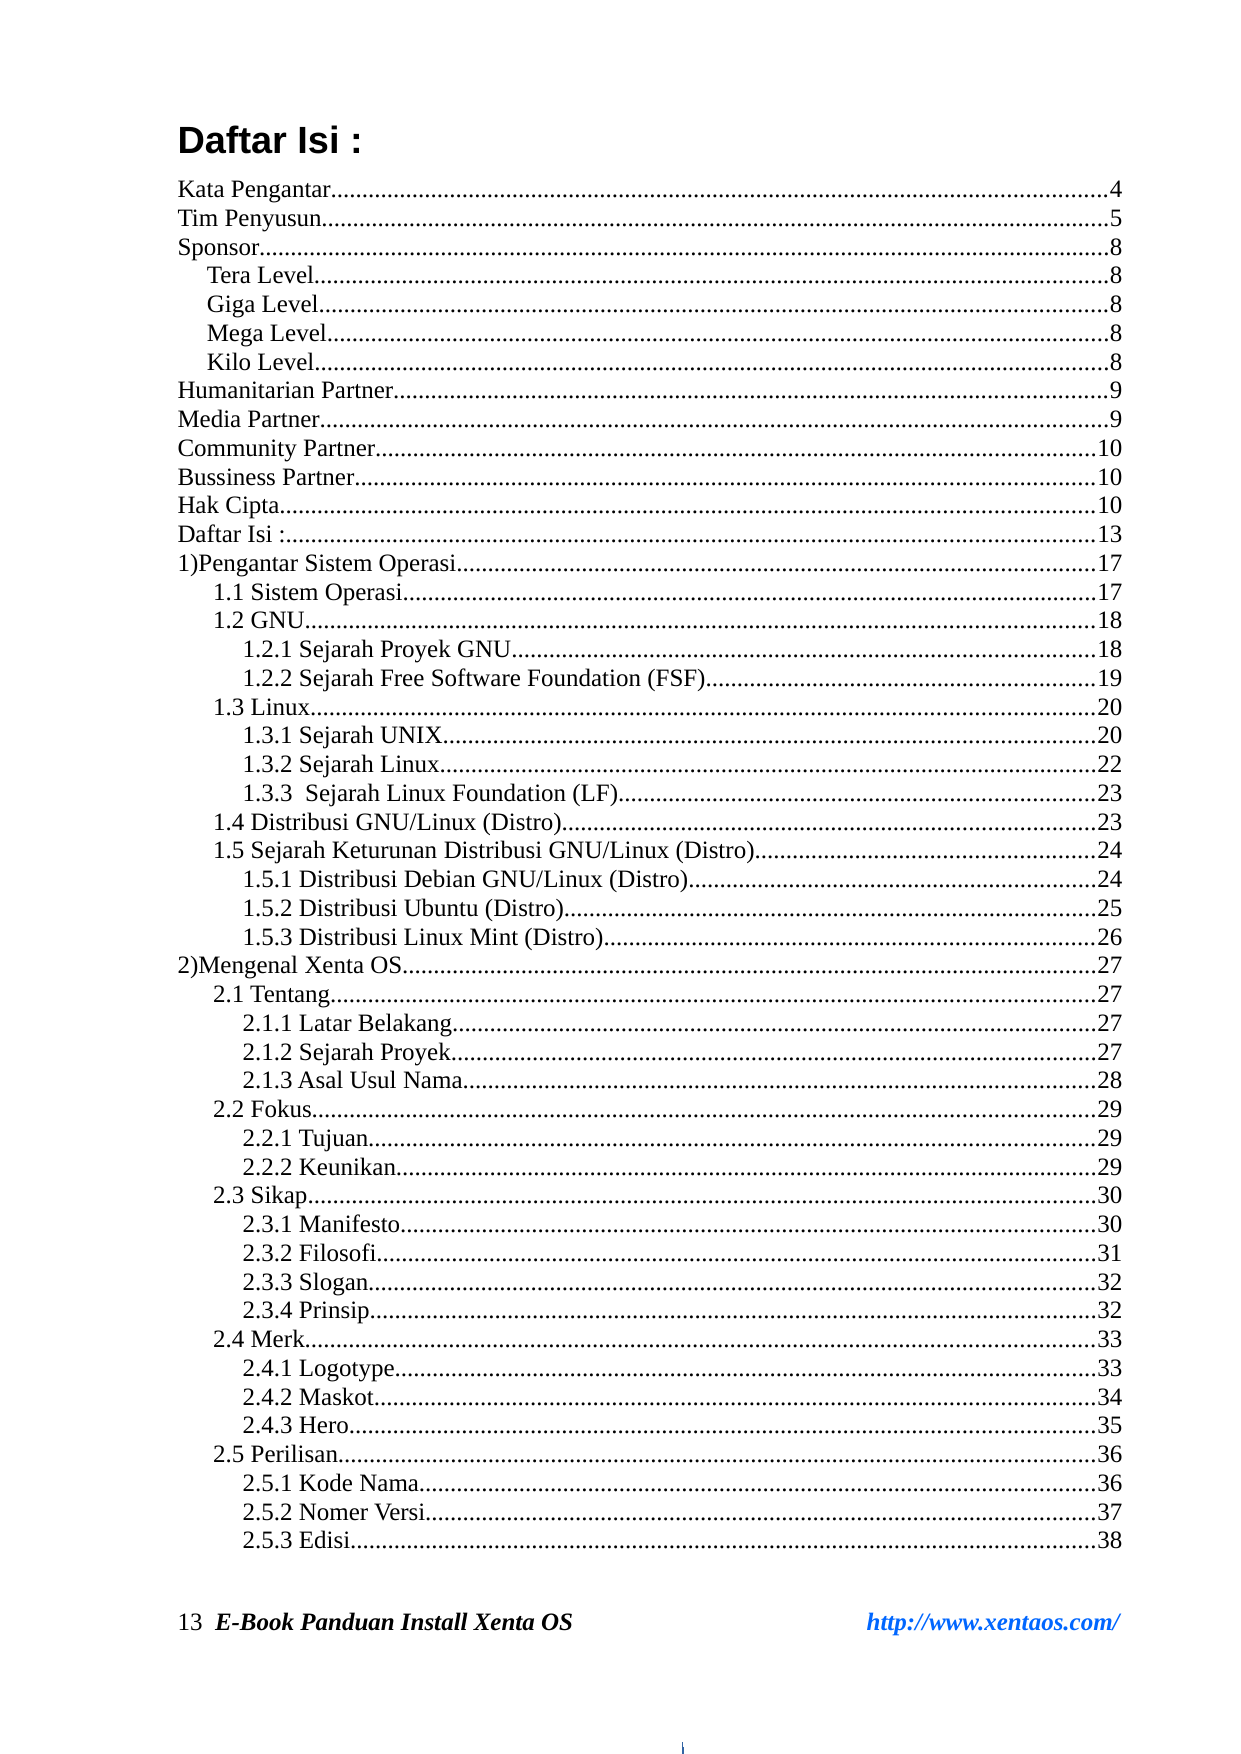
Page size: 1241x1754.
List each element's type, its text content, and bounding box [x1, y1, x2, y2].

text 2.1.2 Sejarah Proyek 27 [236, 1037, 1122, 1066]
text Media Partner 9 [177, 404, 1122, 433]
text 2.5.2 Nomer Versi 37 [236, 1497, 1122, 1526]
text Community Partner 10 [177, 433, 1122, 462]
text Kata Pengantar 4 [177, 174, 1122, 203]
text Kilo Level 8 [207, 347, 1122, 376]
text 1.4 Distribusi GNU/Linux (Distro) 23 [207, 807, 1122, 836]
text 1.3.1 Sejarah UNIX 20 [236, 721, 1122, 749]
text 1.5.1 Distribusi Debian GNU/Linux (Distro) 24 [236, 864, 1122, 893]
text 1.2.1 Sejarah Proyek GNU 18 [236, 634, 1122, 663]
text 1)Pengantar Sistem Operasi 17 [177, 548, 1122, 577]
text 2.4.2 Maskot 34 [236, 1382, 1122, 1411]
text 2.4.1 Logotype 33 [236, 1353, 1122, 1382]
text Daftar Isi : 13 [177, 519, 1122, 548]
text 2.3.3 Slogan 32 [236, 1267, 1122, 1296]
text 2.5.1 Kode Nama 36 [236, 1468, 1122, 1497]
text Hak Cipta 10 [177, 491, 1122, 519]
text 1.3.2 Sejarah Linux 22 [236, 749, 1122, 778]
text 1.3 Linux 20 [207, 692, 1122, 721]
text 2.1 Tentang 27 [207, 979, 1122, 1008]
text 1.5.3 Distribusi Linux Mint (Distro) 26 [236, 922, 1122, 951]
text Mega Level 8 [207, 318, 1122, 347]
text 2)Mengenal Xenta OS 27 [177, 951, 1122, 979]
text Sponsor 8 [177, 232, 1122, 261]
text 2.3.1 Manifesto 30 [236, 1209, 1122, 1238]
text Tera Level 8 [207, 261, 1122, 289]
text 1.3.3 Sejarah Linux Foundation (LF) 23 [236, 778, 1122, 807]
subtitle Daftar Isi : [177, 118, 1122, 162]
text 1.2 GNU 18 [207, 606, 1122, 634]
text 2.5 Perilisan 36 [207, 1439, 1122, 1468]
text 2.2.1 Tujuan 29 [236, 1123, 1122, 1152]
text 2.4.3 Hero 35 [236, 1411, 1122, 1439]
text 2.4 Merk 33 [207, 1324, 1122, 1353]
text Giga Level 8 [207, 289, 1122, 318]
text 2.2 Fokus 29 [207, 1094, 1122, 1123]
text 2.2.2 Keunikan 29 [236, 1152, 1122, 1181]
text 1.1 Sistem Operasi 17 [207, 577, 1122, 606]
text 2.5.3 Edisi 38 [236, 1526, 1122, 1554]
text 2.1.1 Latar Belakang 27 [236, 1008, 1122, 1037]
text Tim Penyusun 5 [177, 203, 1122, 232]
text 2.1.3 Asal Usul Nama 28 [236, 1066, 1122, 1094]
text 2.3.4 Prinsip 32 [236, 1296, 1122, 1324]
text 1.5 Sejarah Keturunan Distribusi GNU/Linux (Distro) 24 [207, 836, 1122, 864]
text Bussiness Partner 10 [177, 462, 1122, 491]
text 2.3 Sikap 30 [207, 1181, 1122, 1209]
text 1.5.2 Distribusi Ubuntu (Distro) 25 [236, 893, 1122, 922]
text 2.3.2 Filosofi 31 [236, 1238, 1122, 1267]
text 1.2.2 Sejarah Free Software Foundation (FSF) 19 [236, 663, 1122, 692]
text Humanitarian Partner 9 [177, 376, 1122, 404]
